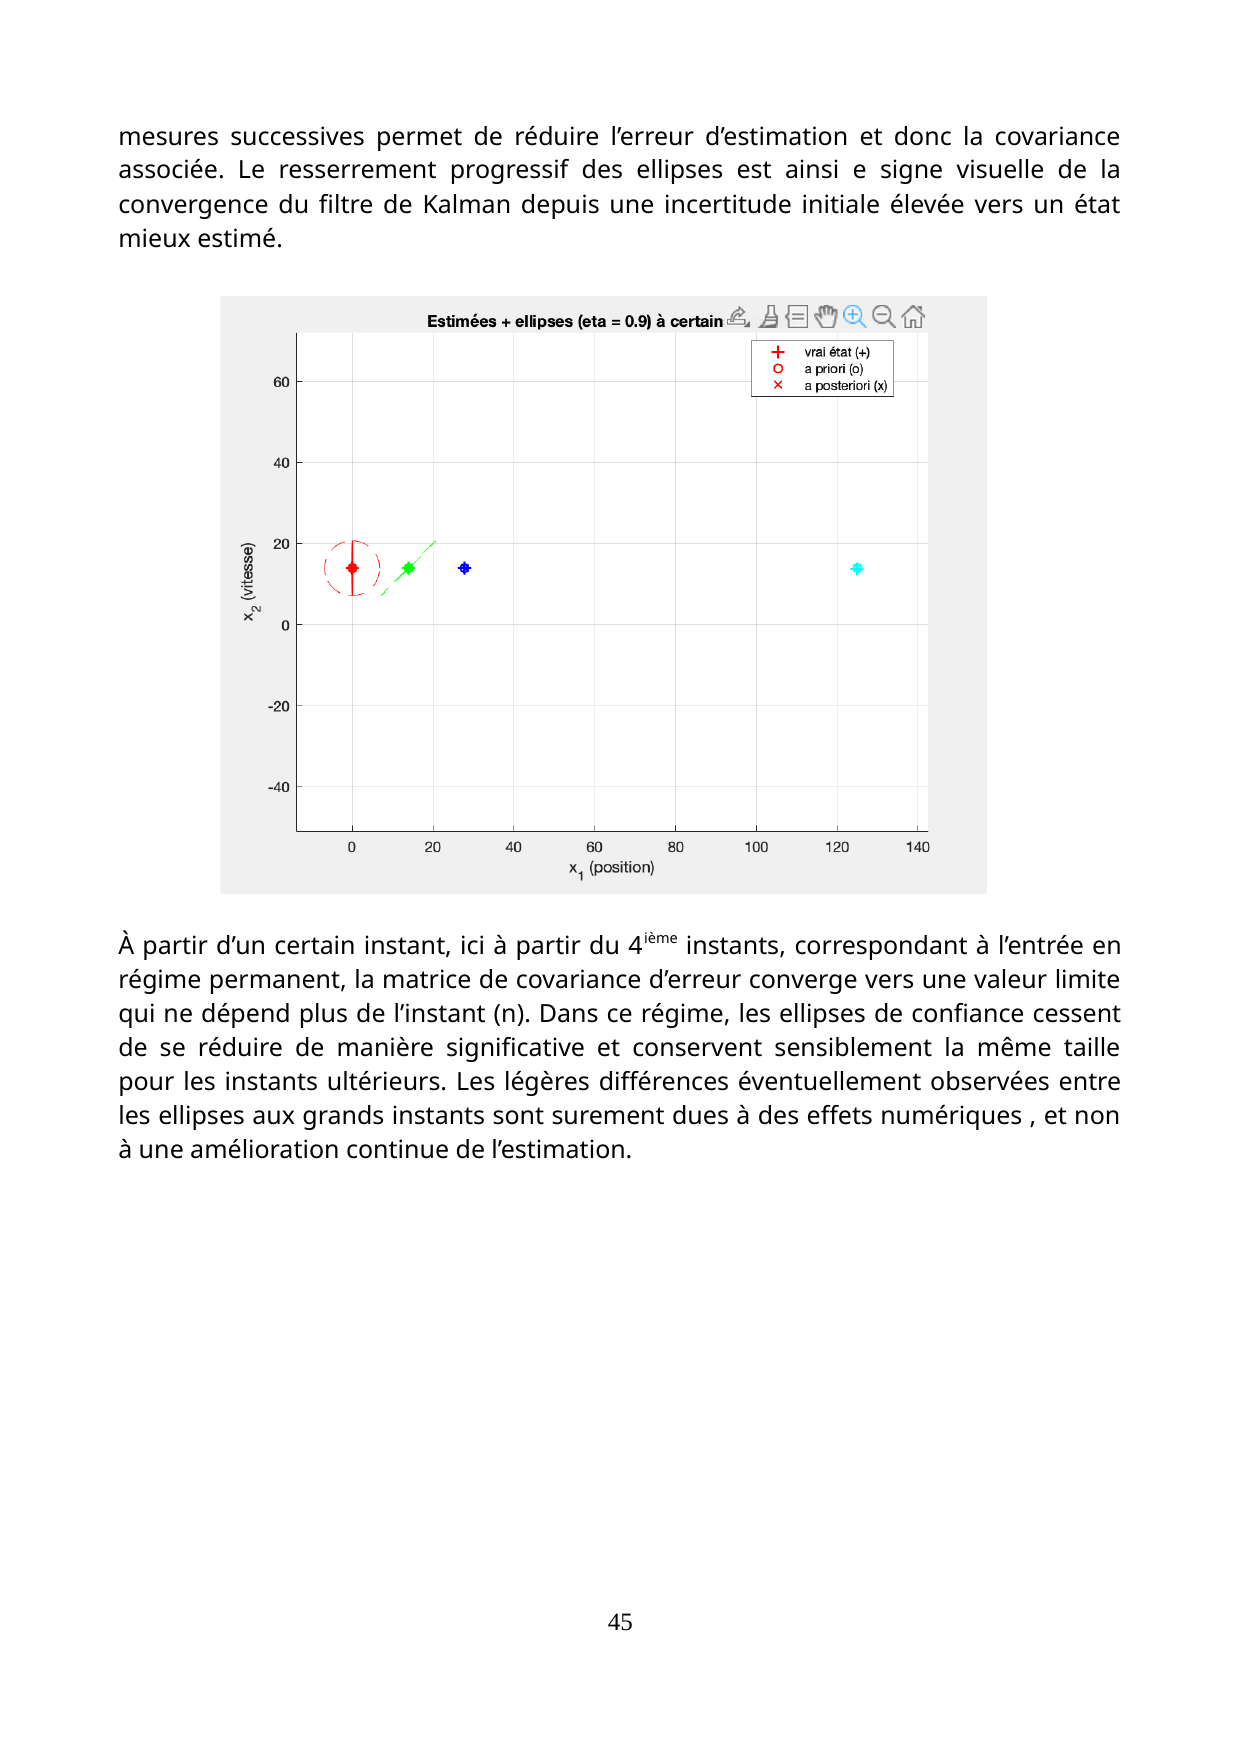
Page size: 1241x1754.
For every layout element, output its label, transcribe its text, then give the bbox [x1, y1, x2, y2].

text À partir d’un certain instant, ici à partir du 4ième instants, correspondant à l’entrée en régime permanent, la matrice de covariance d’erreur converge vers une valeur limite qui ne dépend plus de l’instant (n). Dans ce régime, les ellipses de confiance cessent de se réduire de manière significative et conservent sensiblement la même taille pour les instants ultérieurs. Les légères différences éventuellement observées entre les ellipses aux grands instants sont surement dues à des effets numériques , et non à une amélioration continue de l’estimation. [118, 928, 1122, 1166]
text mesures successives permet de réduire l’erreur d’estimation et donc la covariance associée. Le resserrement progressif des ellipses est ainsi e signe visuelle de la convergence du filtre de Kalman depuis une incertitude initiale élevée vers un état mieux estimé. [118, 118, 1122, 254]
picture [220, 296, 987, 894]
